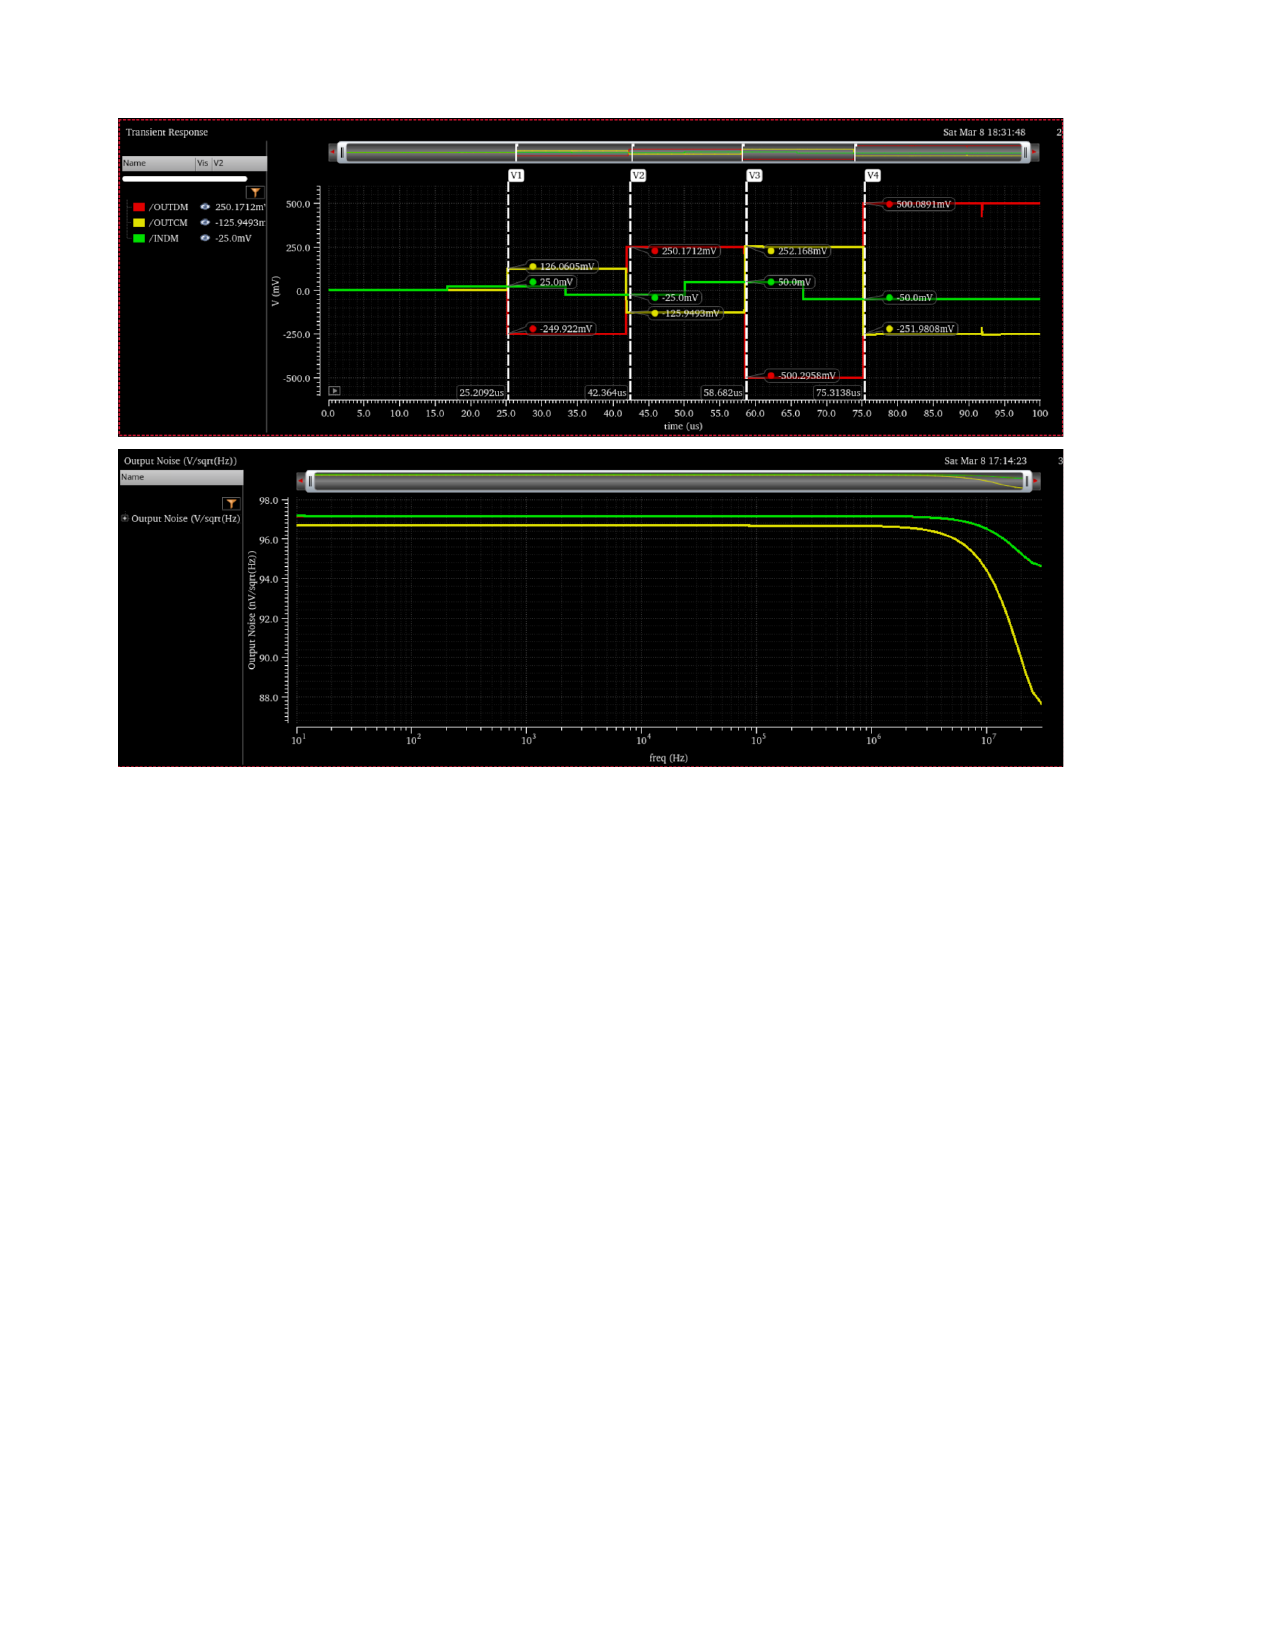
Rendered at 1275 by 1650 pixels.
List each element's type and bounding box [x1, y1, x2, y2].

picture [118, 118, 1064, 437]
picture [118, 449, 1064, 767]
